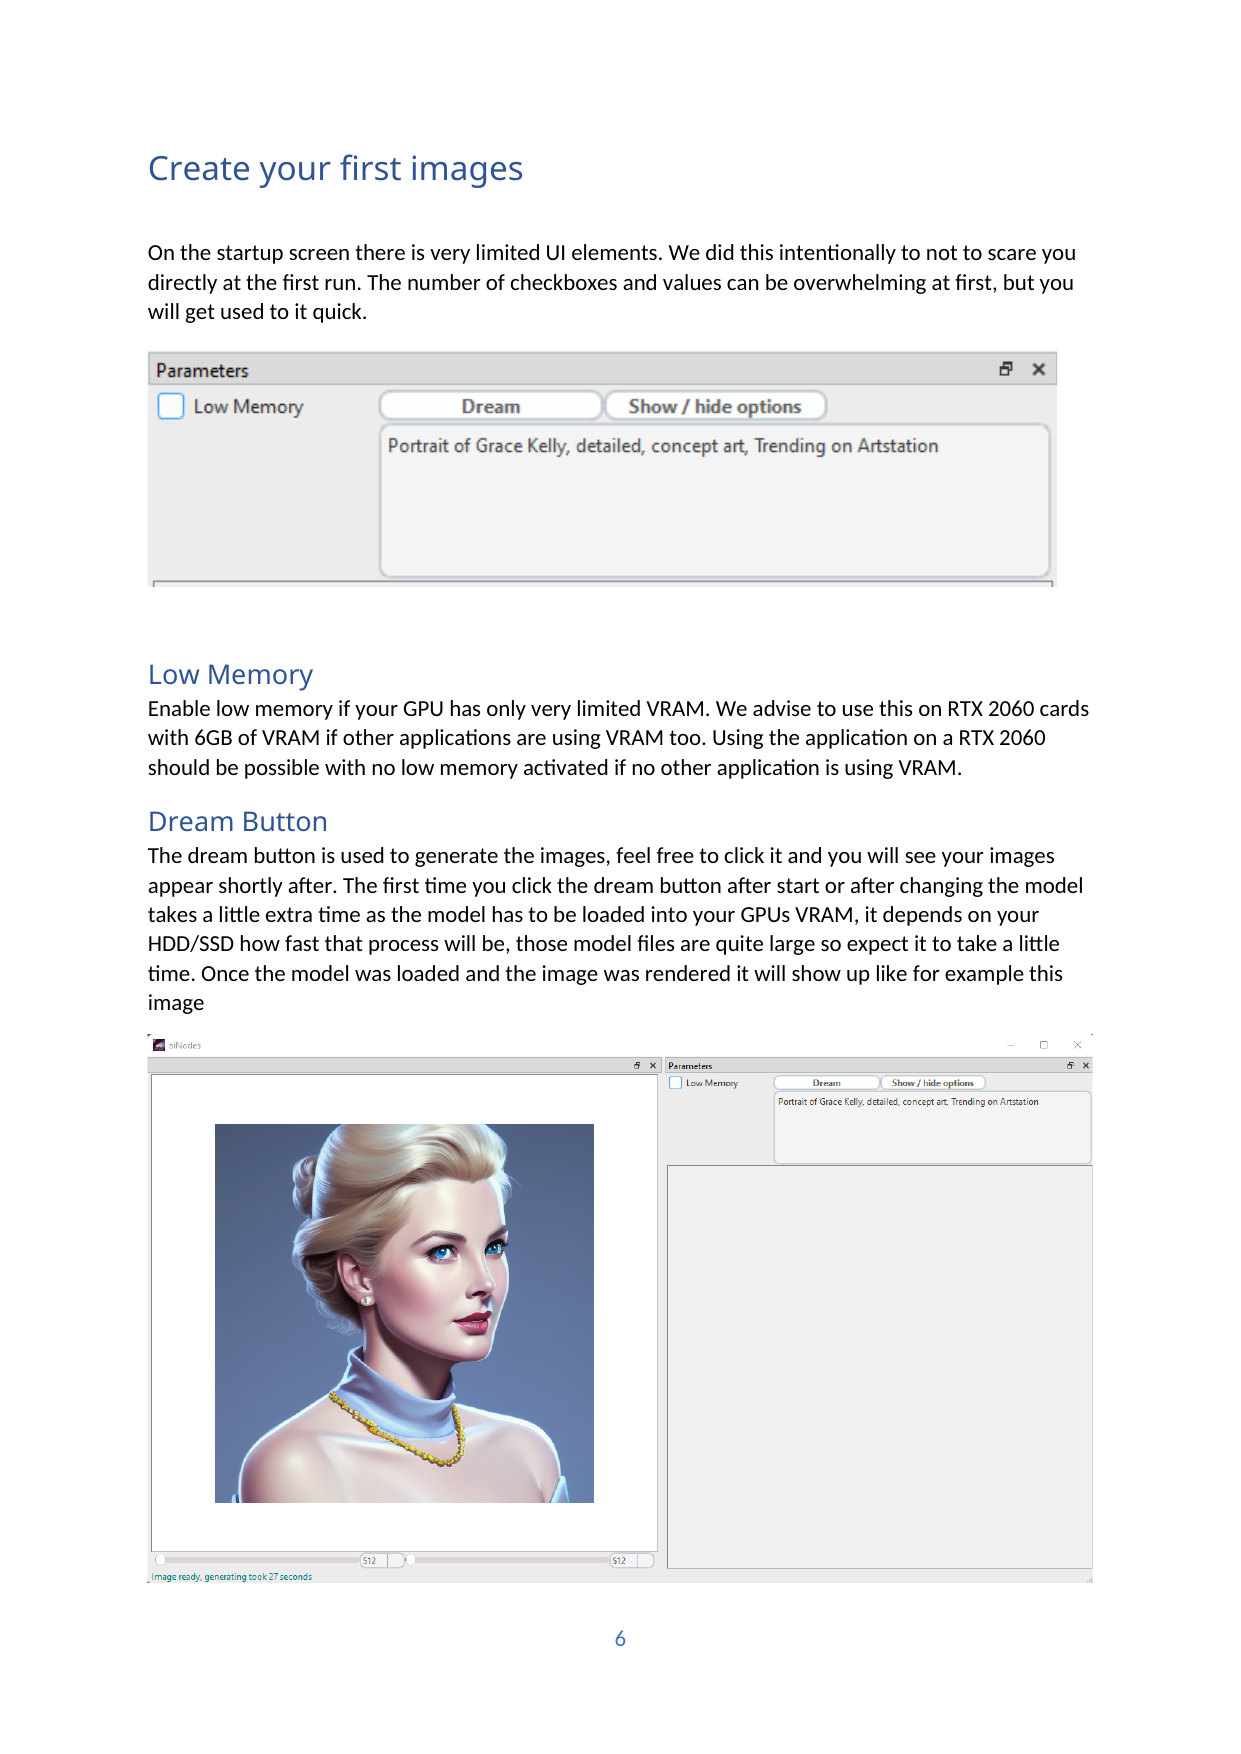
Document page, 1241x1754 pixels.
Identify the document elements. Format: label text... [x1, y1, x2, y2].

subtitle Low Memory [148, 655, 1093, 692]
subtitle Dream Button [148, 803, 1093, 840]
text Enable low memory if your GPU has only very limited VRAM. We advise to use this on RTX 2060 cards with 6GB of VRAM if other applications are using VRAM too. Using the application on a RTX 2060 should be possible with no low memory activated if no other application is using VRAM. [148, 694, 1093, 781]
subtitle Create your first images [148, 145, 1093, 190]
text On the startup screen there is very limited UI elements. We did this intentionally to not to scare you directly at the first run. The number of checkboxes and values can be overwhelming at first, but you will get used to it quick. [148, 238, 1093, 325]
text The dream button is used to generate the images, feel free to click it and you will see your images appear shortly after. The first time you click the dream button after start or after changing the model takes a little extra time as the model has to be loaded into your GPUs VRAM, it depends on your HDD/SSD how fast that process will be, those model files are quite large so expect it to take a little time. Once the model was loaded and the image was rendered it will show up like for example this image [148, 841, 1093, 1016]
